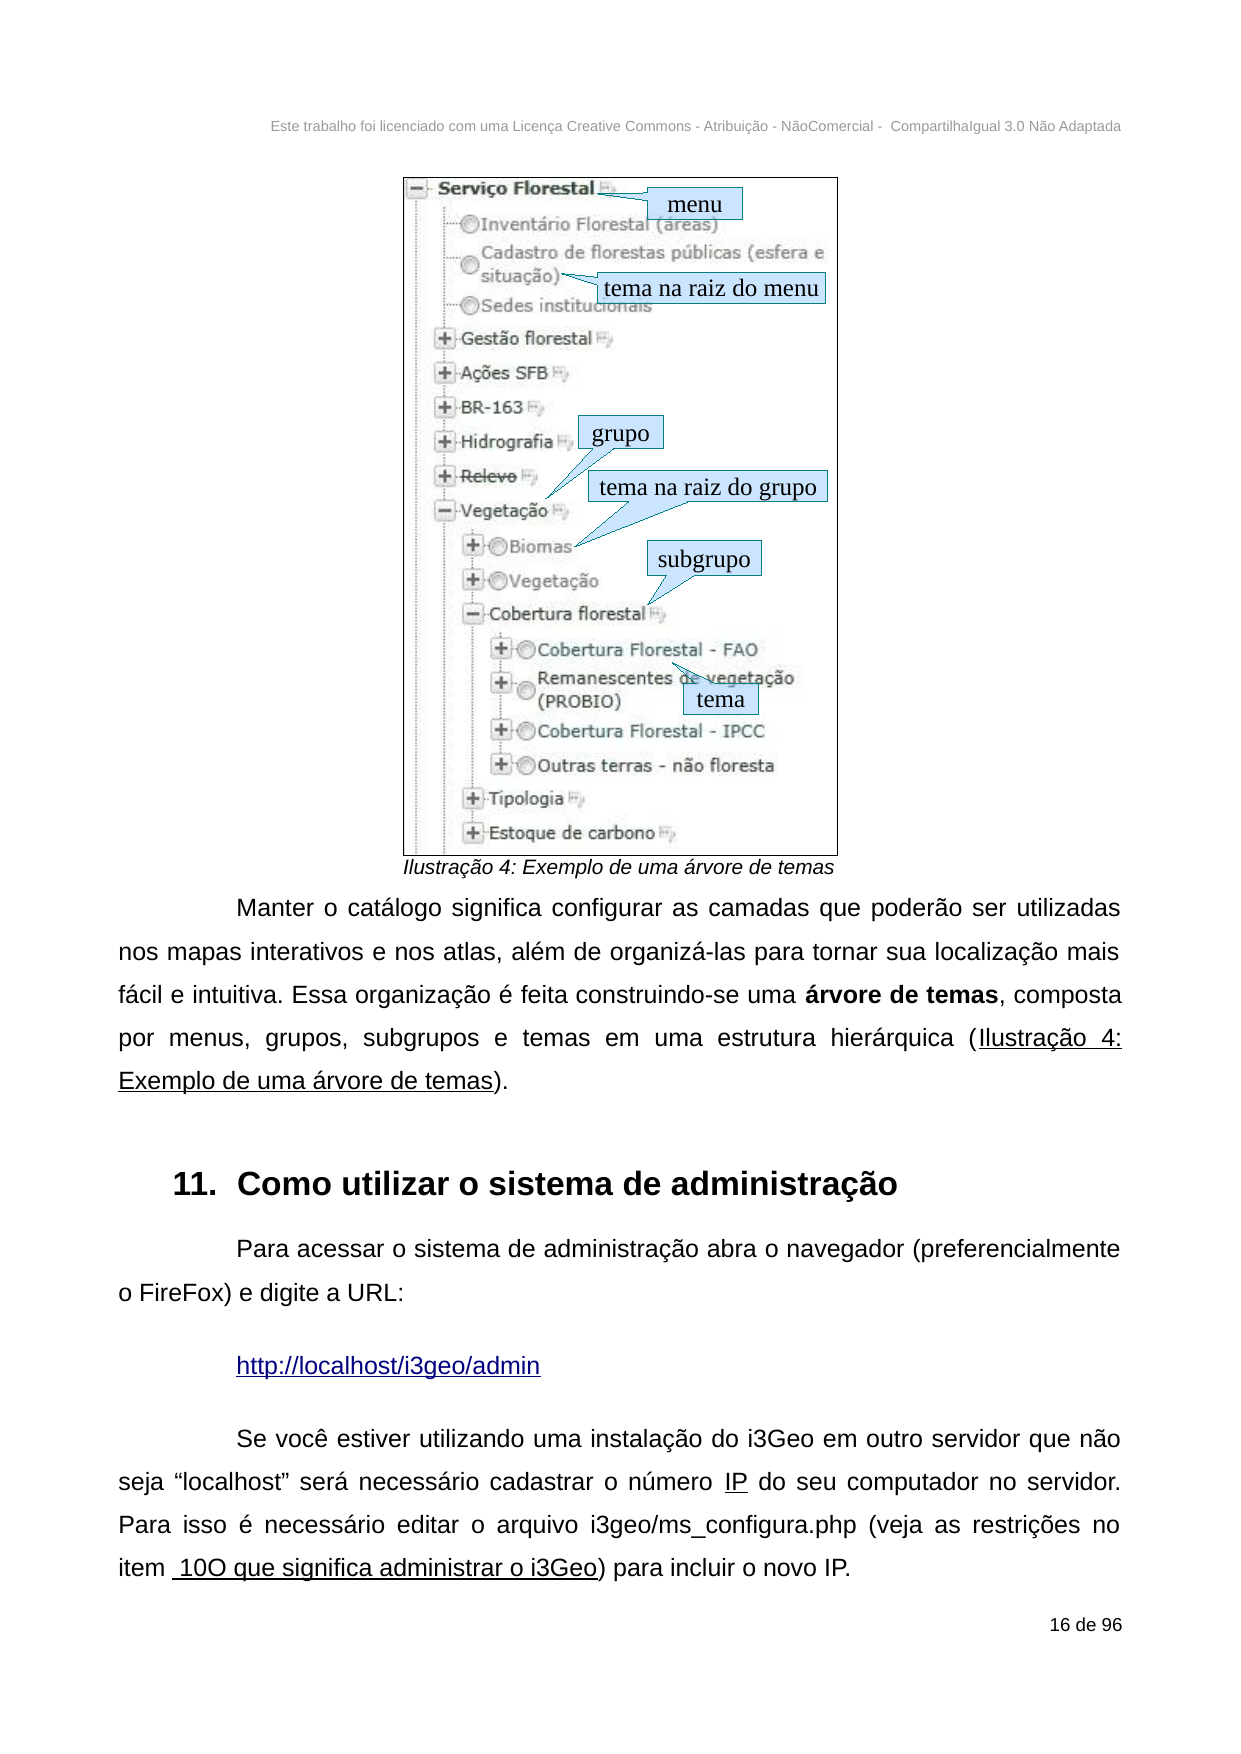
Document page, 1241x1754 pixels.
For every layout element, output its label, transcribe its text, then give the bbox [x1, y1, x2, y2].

text A instalação do i3Geo pode ser testada utilizando-se o programa http://localhost/i3geo/testainstal.php. O relatório traz também informações sobre versão e bibliotecas PHP necessárias. [546, 416, 663, 498]
text A instalação do i3Geo pode ser testada utilizando-se o programa http://localhost/i3geo/testainstal.php. O relatório traz também informações sobre versão e bibliotecas PHP necessárias. [648, 541, 761, 603]
text A instalação do i3Geo pode ser testada utilizando-se o programa http://localhost/i3geo/testainstal.php. O relatório traz também informações sobre versão e bibliotecas PHP necessárias. [605, 188, 742, 219]
text A instalação do i3Geo pode ser testada utilizando-se o programa http://localhost/i3geo/testainstal.php. O relatório traz também informações sobre versão e bibliotecas PHP necessárias. [569, 273, 825, 303]
text Ilustração 4: Exemplo de uma árvore de temas [403, 856, 837, 879]
text Manter o catálogo significa configurar as camadas que poderão ser utilizadas nos mapas interativos e nos atlas, além de organizá-las para tornar sua localização mais fácil e intuitiva. Essa organização é feita construindo-se uma árvore de temas, composta por menus, grupos, subgrupos e temas em uma estrutura hierárquica (Ilustração 4: Exemplo de uma árvore de temas). [118, 164, 1122, 1094]
text http://localhost/i3geo/admin [118, 1351, 1122, 1379]
text Para acessar o sistema de administração abra o navegador (preferencialmente o FireFox) e digite a URL: [118, 1234, 1122, 1306]
subtitle Como utilizar o sistema de administração [163, 1164, 1077, 1203]
picture [404, 178, 837, 855]
text Se você estiver utilizando uma instalação do i3Geo em outro servidor que não seja “localhost” será necessário cadastrar o número IP do seu computador no servidor. Para isso é necessário editar o arquivo i3geo/ms_configura.php (veja as restrições no item 10.O que significa administrar o i3Geo) para incluir o novo IP. [118, 1424, 1122, 1582]
text A instalação do i3Geo pode ser testada utilizando-se o programa http://localhost/i3geo/testainstal.php. O relatório traz também informações sobre versão e bibliotecas PHP necessárias. [575, 471, 827, 546]
text A instalação do i3Geo pode ser testada utilizando-se o programa http://localhost/i3geo/testainstal.php. O relatório traz também informações sobre versão e bibliotecas PHP necessárias. [676, 664, 758, 714]
